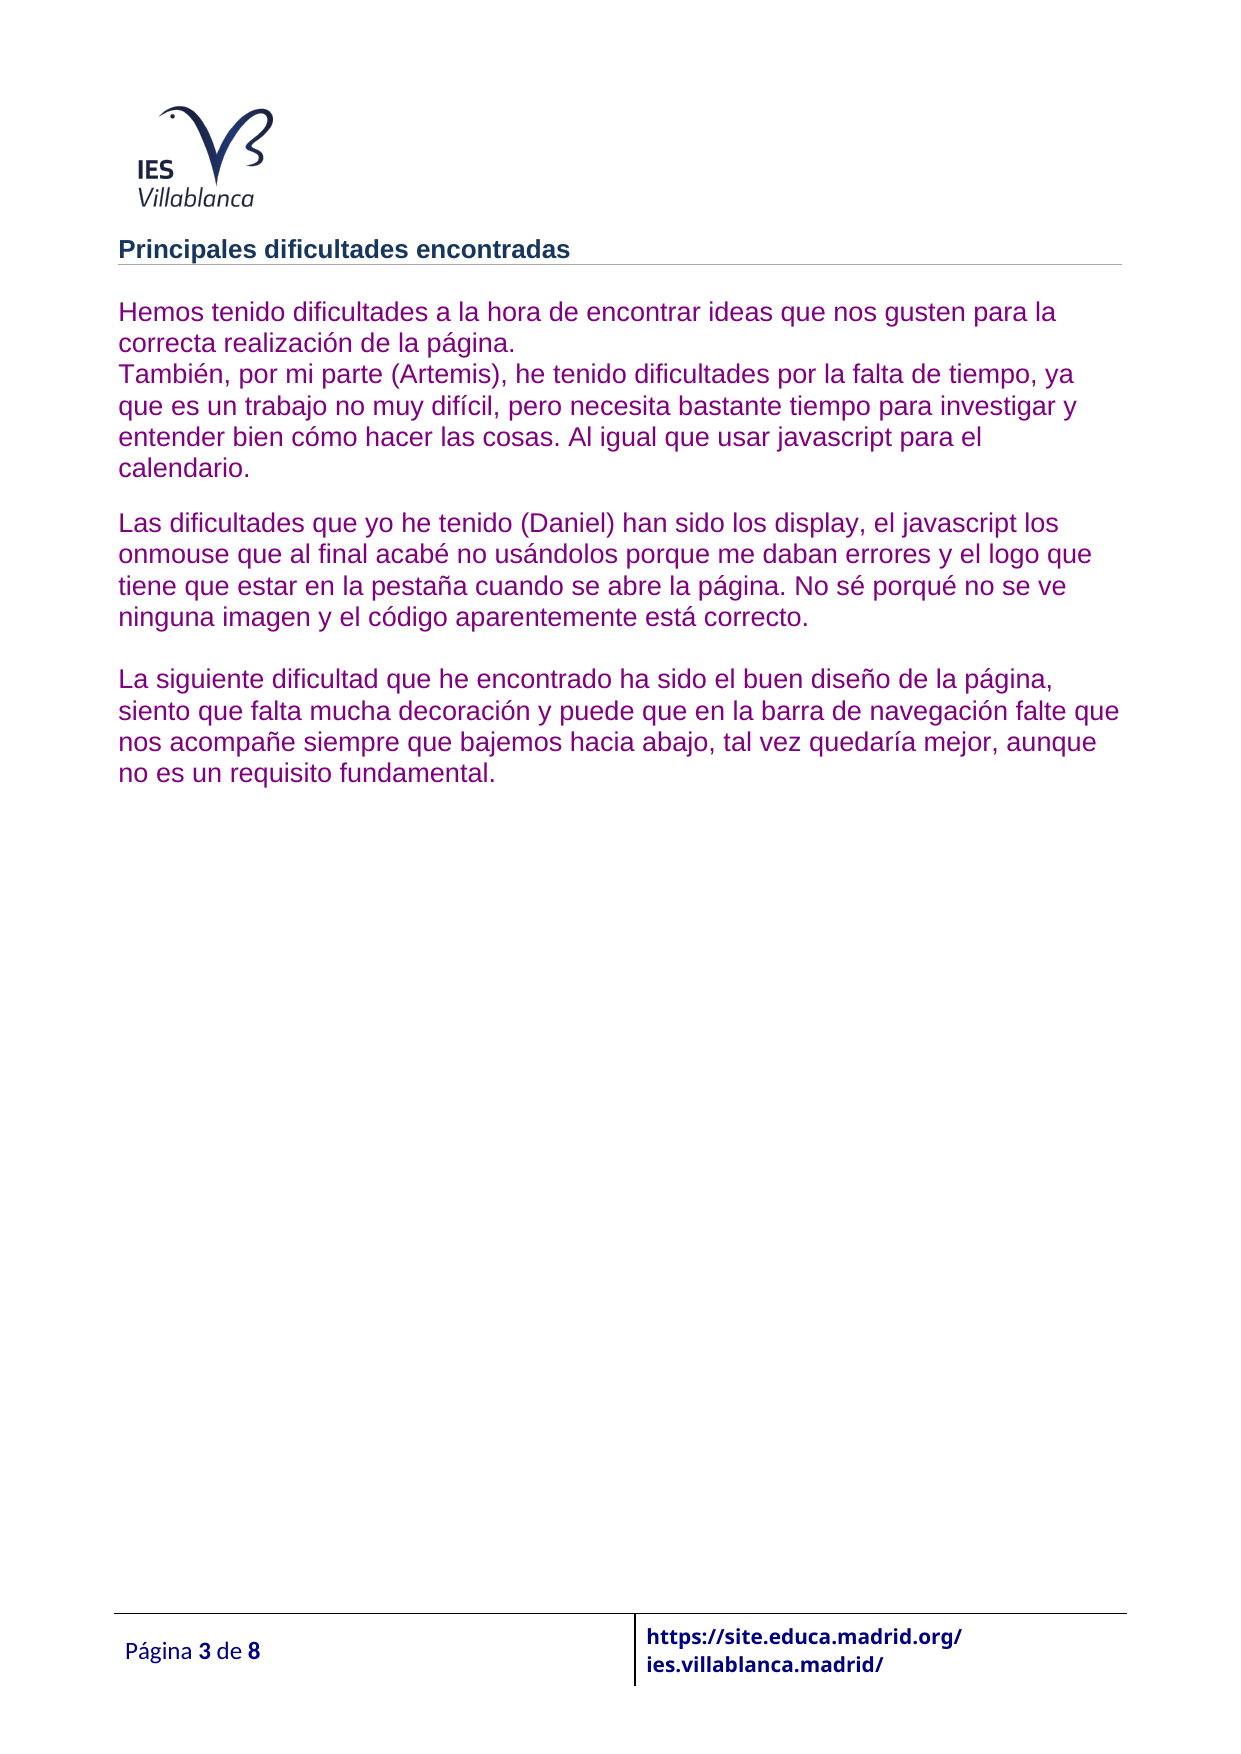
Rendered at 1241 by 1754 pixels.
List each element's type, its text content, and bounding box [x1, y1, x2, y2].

text Hemos tenido dificultades a la hora de encontrar ideas que nos gusten para la correcta realización de la página. [118, 296, 1122, 358]
subtitle Principales dificultades encontradas [118, 234, 1122, 264]
picture [129, 101, 282, 213]
text Las dificultades que yo he tenido (Daniel) han sido los display, el javascript los onmouse que al final acabé no usándolos porque me daban errores y el logo que tiene que estar en la pestaña cuando se abre la página. No sé porqué no se ve ninguna imagen y el código aparentemente está correcto. [118, 507, 1122, 632]
text También, por mi parte (Artemis), he tenido dificultades por la falta de tiempo, ya que es un trabajo no muy difícil, pero necesita bastante tiempo para investigar y entender bien cómo hacer las cosas. Al igual que usar javascript para el calendario. [118, 358, 1122, 483]
text La siguiente dificultad que he encontrado ha sido el buen diseño de la página, siento que falta mucha decoración y puede que en la barra de navegación falte que nos acompañe siempre que bajemos hacia abajo, tal vez quedaría mejor, aunque no es un requisito fundamental. [118, 663, 1122, 788]
